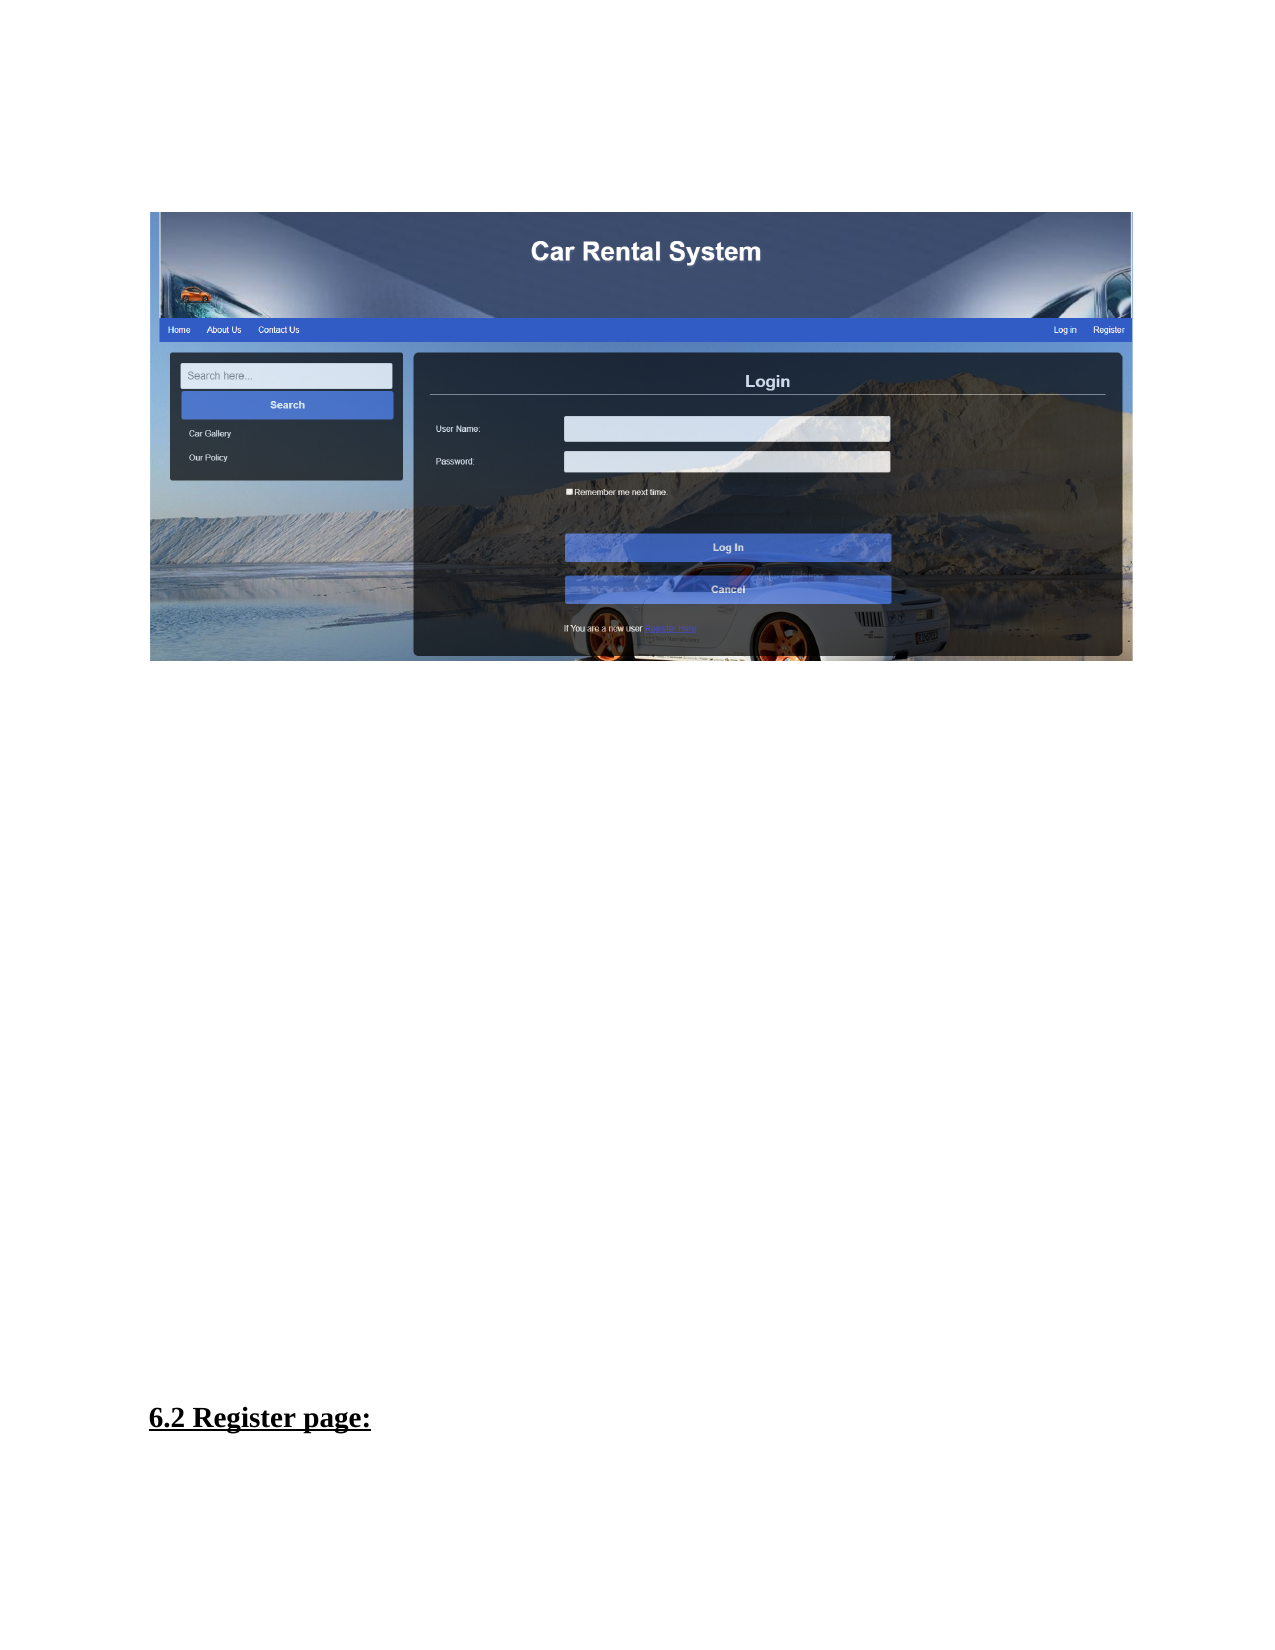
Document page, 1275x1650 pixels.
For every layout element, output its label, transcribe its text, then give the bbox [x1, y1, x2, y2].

text 6.2 Register page: [148, 1400, 1133, 1434]
